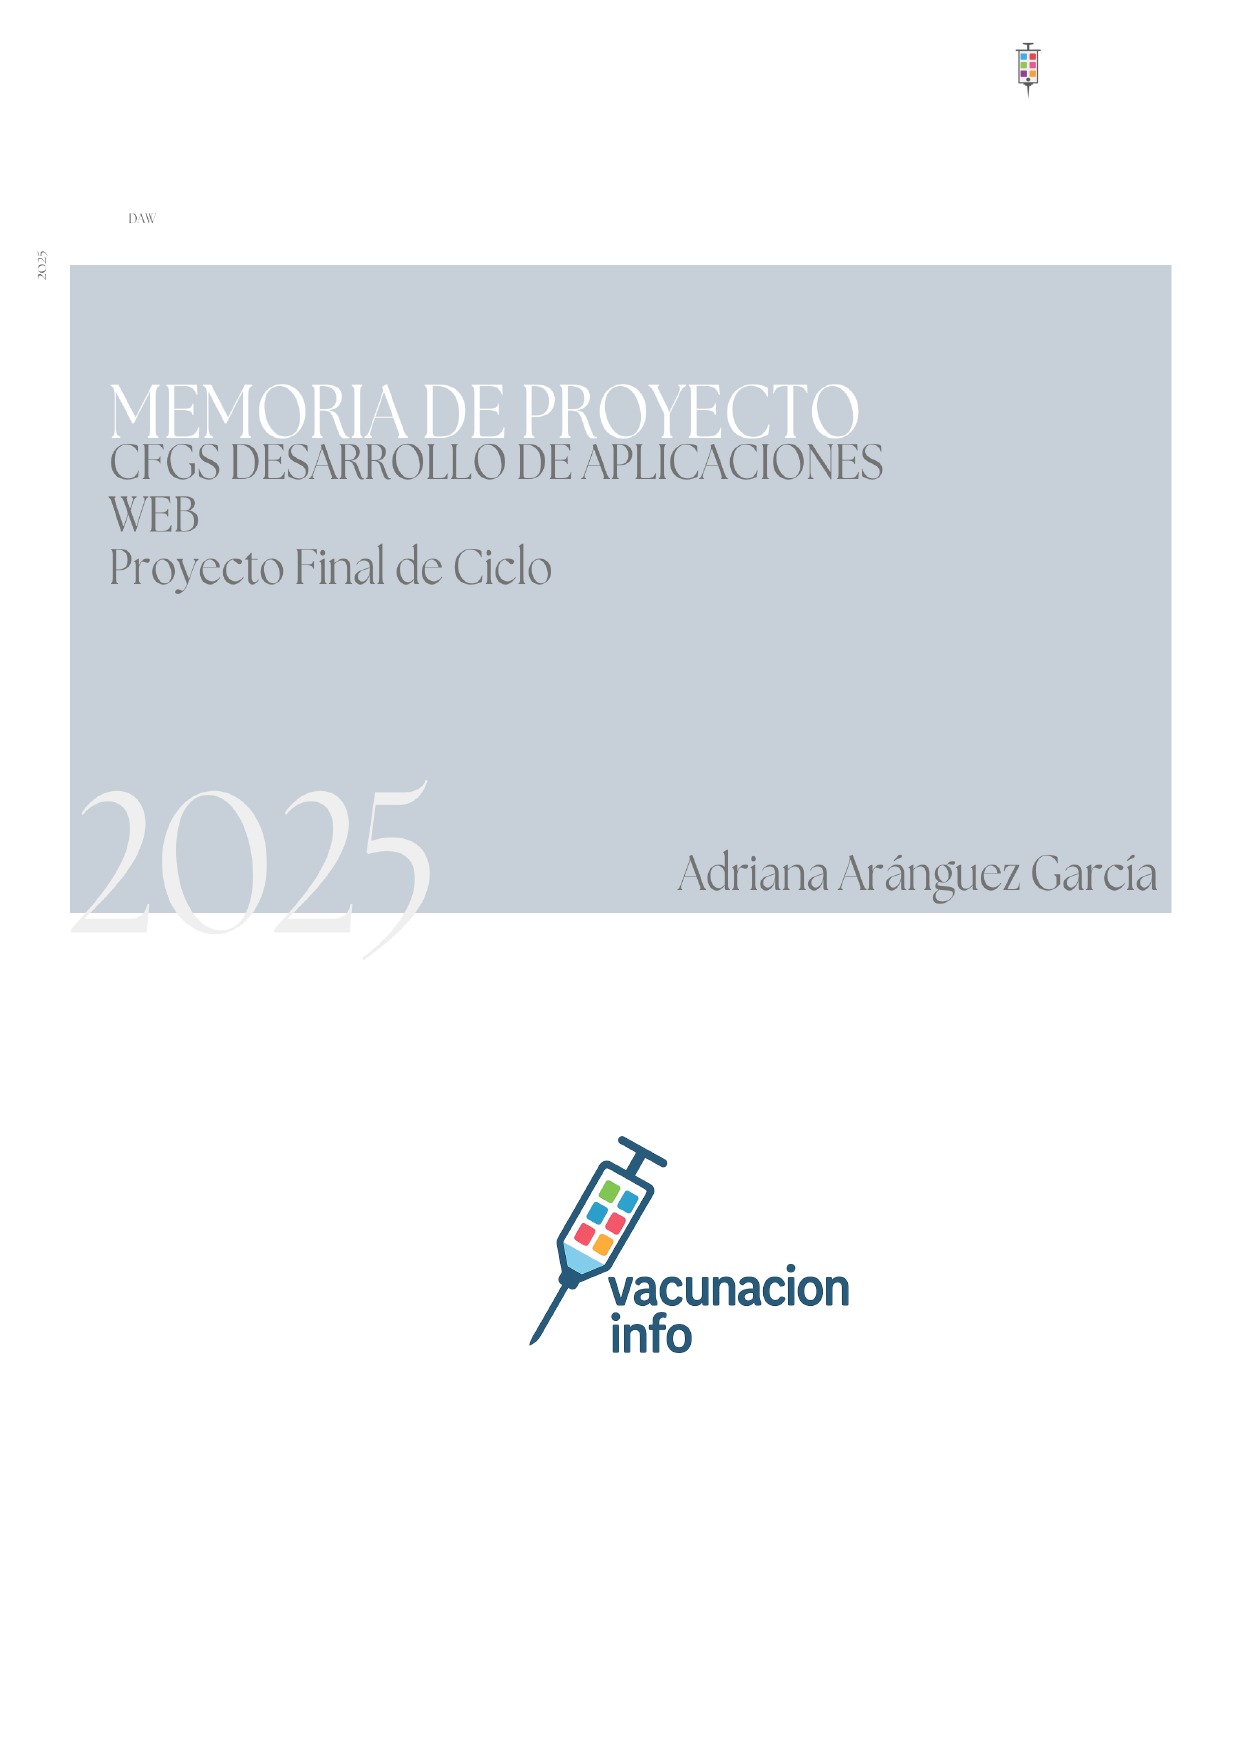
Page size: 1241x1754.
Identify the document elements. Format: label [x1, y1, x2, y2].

picture [0, 184, 1241, 994]
picture [937, 19, 1118, 160]
picture [489, 1064, 884, 1458]
